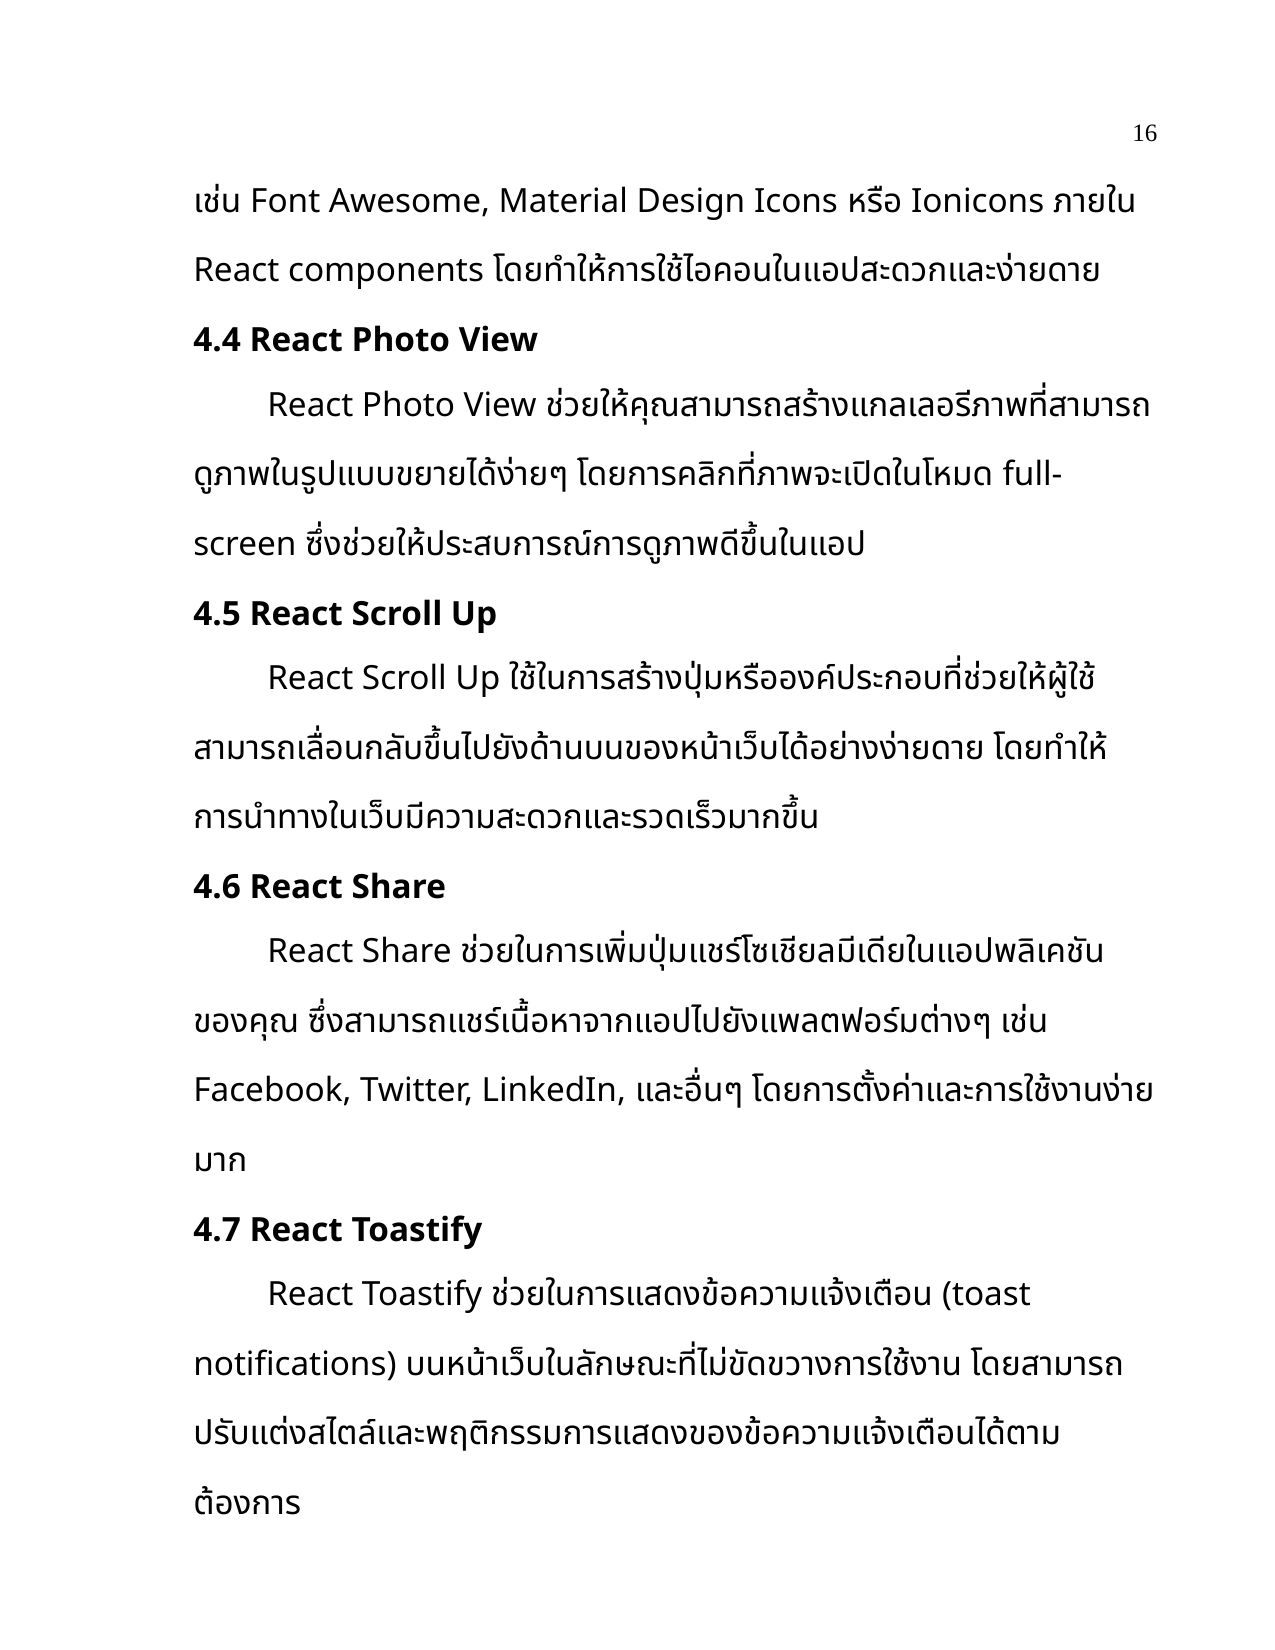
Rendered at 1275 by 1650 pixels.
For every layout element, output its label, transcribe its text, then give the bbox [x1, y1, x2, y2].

text 4.6 React Share React Share ช่วยในการเพิ่มปุ่มแชร์โซเชียลมีเดียในแอปพลิเคชันของคุณ ซึ่งสามารถแชร์เนื้อหาจากแอปไปยังแพลตฟอร์มต่างๆ เช่น Facebook, Twitter, LinkedIn, และอื่นๆ โดยการตั้งค่าและการใช้งานง่ายมาก [193, 863, 1157, 1186]
text เช่น Font Awesome, Material Design Icons หรือ Ionicons ภายใน React components โดยทำให้การใช้ไอคอนในแอปสะดวกและง่ายดาย [193, 176, 1157, 297]
text 4.4 React Photo View React Photo View ช่วยให้คุณสามารถสร้างแกลเลอรีภาพที่สามารถดูภาพในรูปแบบขยายได้ง่ายๆ โดยการคลิกที่ภาพจะเปิดในโหมด full-screen ซึ่งช่วยให้ประสบการณ์การดูภาพดีขึ้นในแอป [193, 316, 1157, 570]
text 4.7 React Toastify React Toastify ช่วยในการแสดงข้อความแจ้งเตือน (toast notifications) บนหน้าเว็บในลักษณะที่ไม่ขัดขวางการใช้งาน โดยสามารถปรับแต่งสไตล์และพฤติกรรมการแสดงของข้อความแจ้งเตือนได้ตามต้องการ [193, 1205, 1157, 1529]
text 4.5 React Scroll Up React Scroll Up ใช้ในการสร้างปุ่มหรือองค์ประกอบที่ช่วยให้ผู้ใช้สามารถเลื่อนกลับขึ้นไปยังด้านบนของหน้าเว็บได้อย่างง่ายดาย โดยทำให้การนำทางในเว็บมีความสะดวกและรวดเร็วมากขึ้น [193, 589, 1157, 843]
